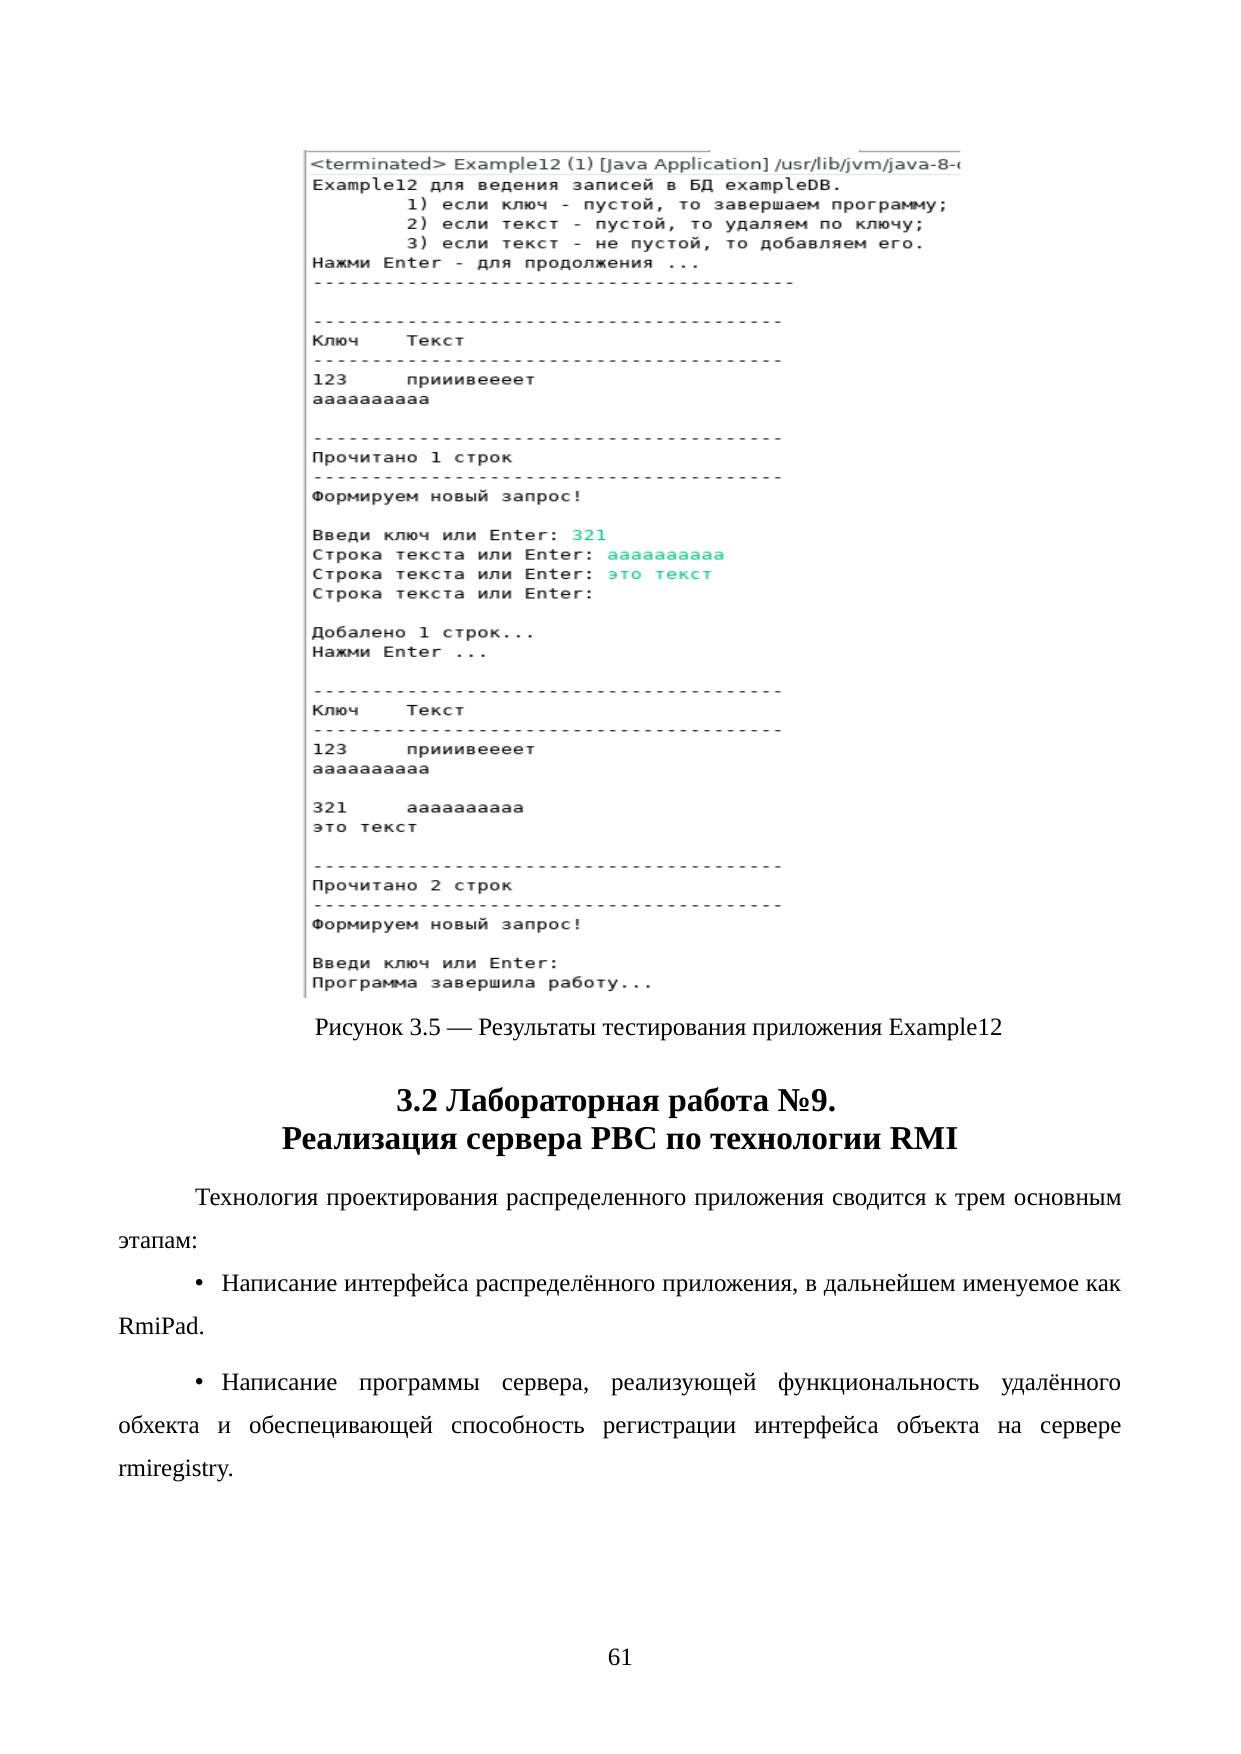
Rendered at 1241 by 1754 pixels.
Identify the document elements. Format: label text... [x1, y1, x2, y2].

list Написание интерфейса распределённого приложения, в дальнейшем именуемое как RmiPad. [118, 1268, 1122, 1340]
text Рисунок 3.5 — Результаты тестирования приложения Example12 [118, 142, 1122, 1041]
text Технология проектирования распределенного приложения сводится к трем основным этапам: [118, 1182, 1122, 1253]
subtitle 3.2 Лабораторная работа №9. Реализация сервера РВС по технологии RMI [118, 1080, 1122, 1157]
picture [302, 150, 961, 998]
list Написание программы сервера, реализующей функциональность удалённого обхекта и обеспецивающей способность регистрации интерфейса объекта на сервере rmiregistry. [118, 1367, 1122, 1482]
